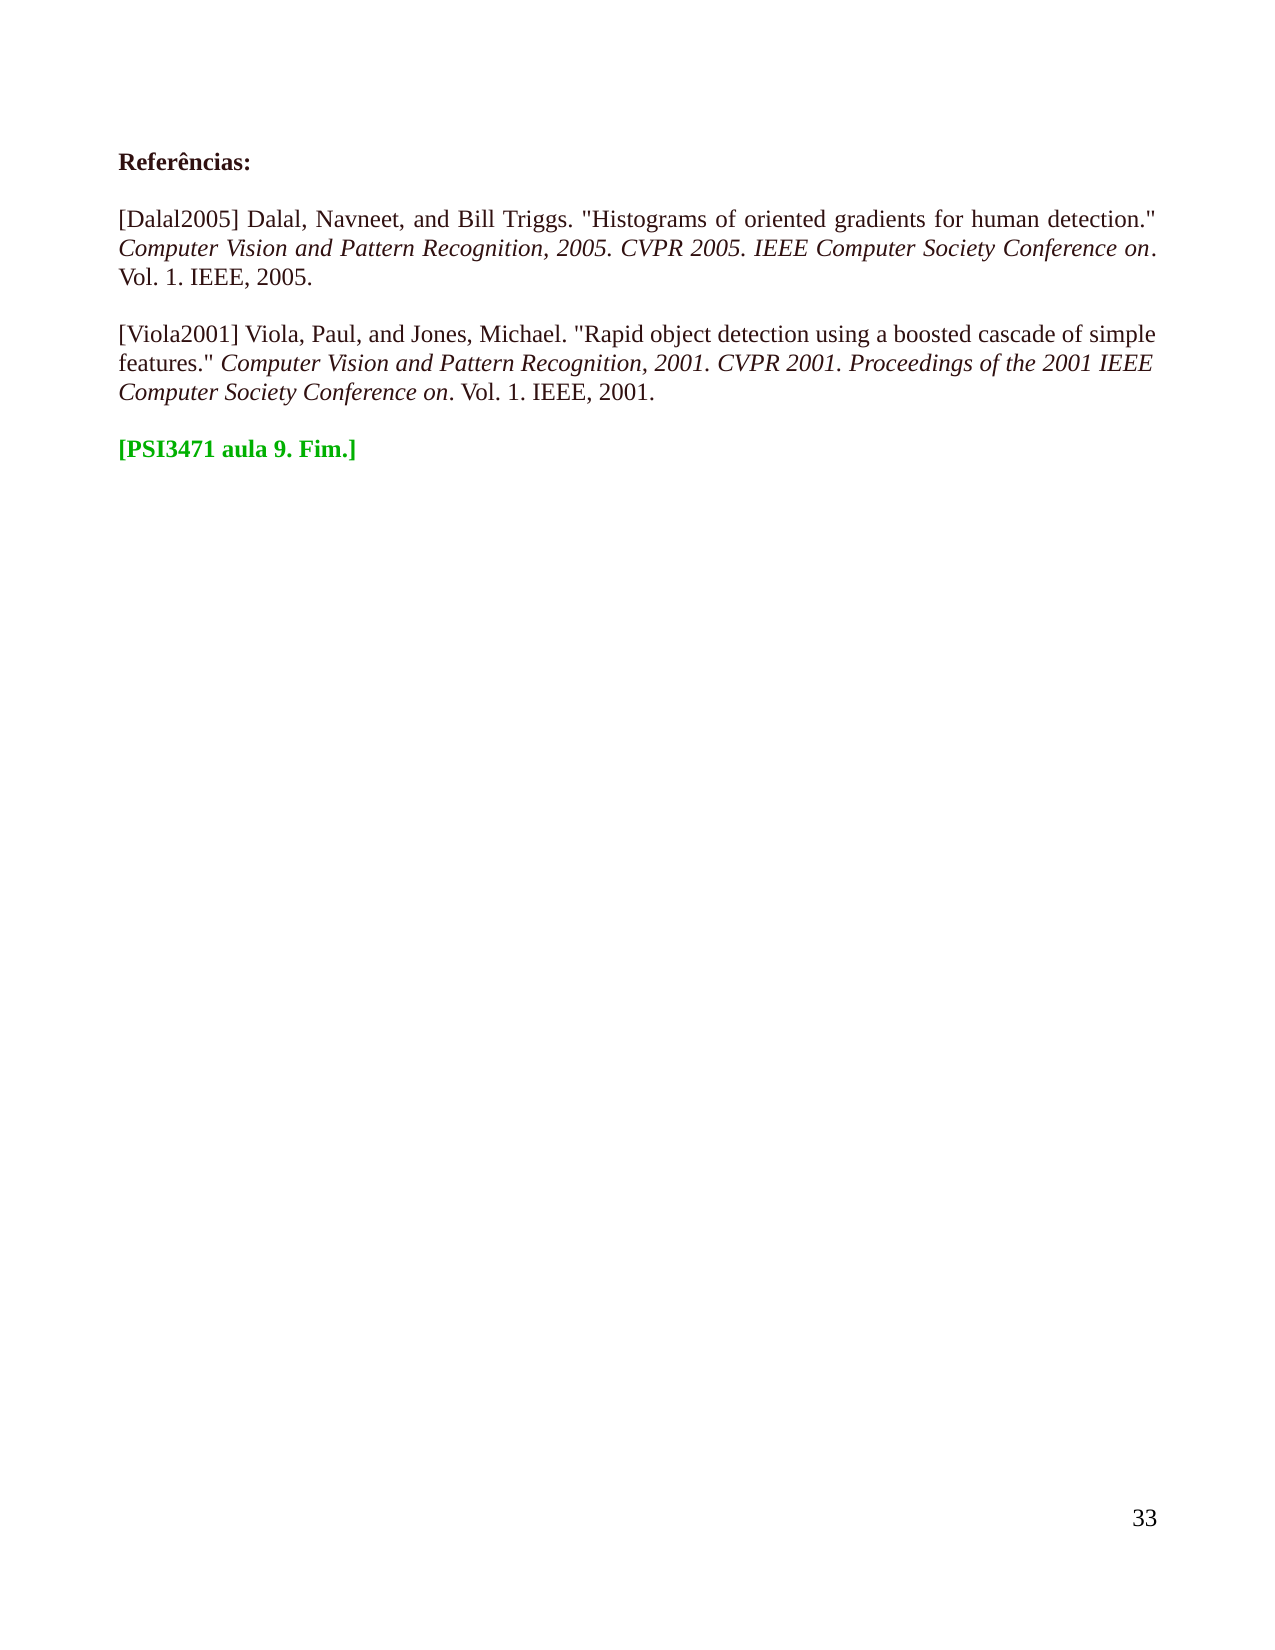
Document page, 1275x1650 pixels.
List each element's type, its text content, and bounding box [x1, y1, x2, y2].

text Referências: [118, 147, 1157, 176]
text [Viola2001] Viola, Paul, and Jones, Michael. "Rapid object detection using a boosted cascade of simple features." Computer Vision and Pattern Recognition, 2001. CVPR 2001. Proceedings of the 2001 IEEE Computer Society Conference on. Vol. 1. IEEE, 2001. [118, 319, 1157, 406]
text [Dalal2005] Dalal, Navneet, and Bill Triggs. "Histograms of oriented gradients for human detection." Computer Vision and Pattern Recognition, 2005. CVPR 2005. IEEE Computer Society Conference on. Vol. 1. IEEE, 2005. [118, 204, 1157, 291]
text [PSI3471 aula 9. Fim.] [118, 434, 1157, 463]
